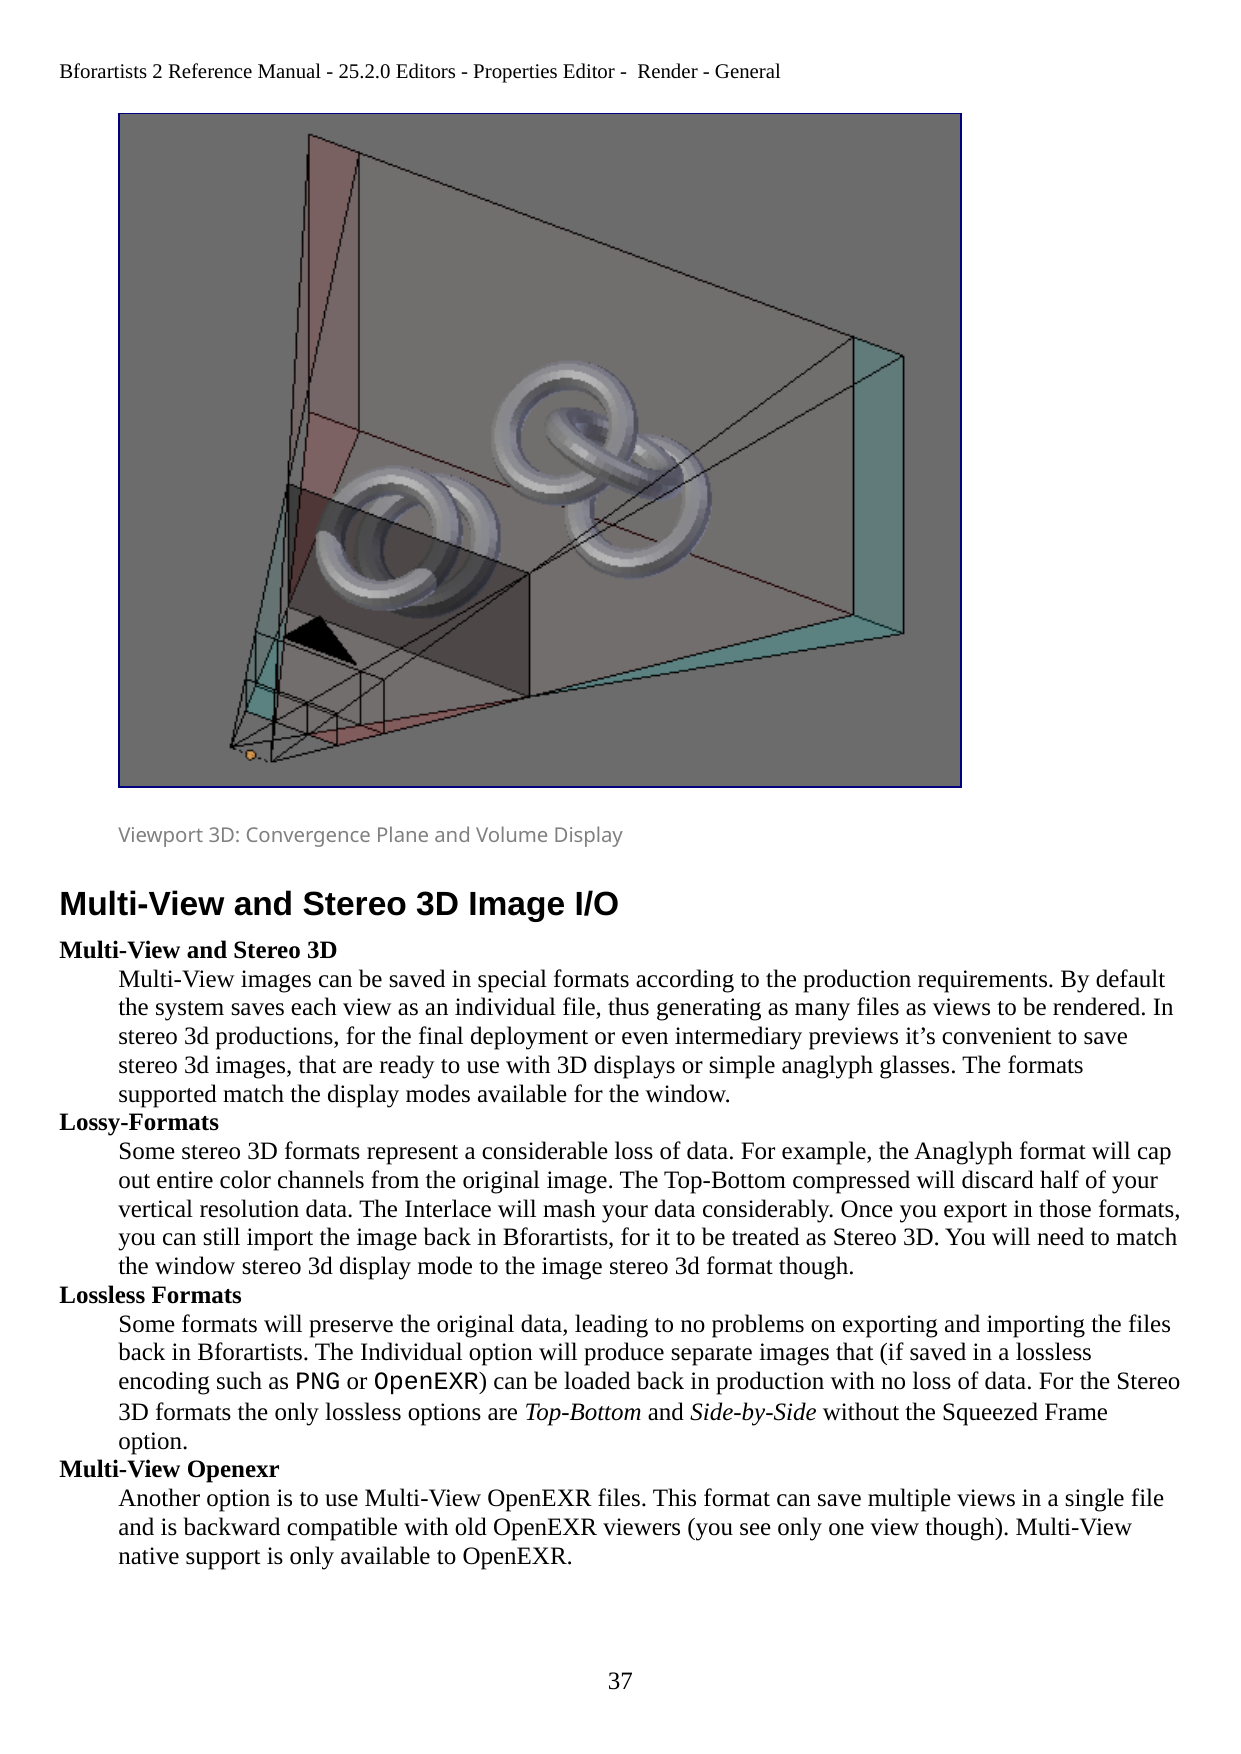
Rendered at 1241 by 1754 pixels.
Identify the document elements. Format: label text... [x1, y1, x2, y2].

subtitle Multi-View Openexr [59, 1454, 1181, 1483]
subtitle Lossy-Formats [59, 1107, 1181, 1136]
text Viewport 3D: Convergence Plane and Volume Display [118, 817, 1181, 848]
list Some formats will preserve the original data, leading to no problems on exporting and importing the files back in Bforartists. The Individual option will produce separate images that (if saved in a lossless encoding such as PNG or OpenEXR) can be loaded back in production with no loss of data. For the Stereo 3D formats the only lossless options are Top-Bottom and Side-by-Side without the Squeezed Frame option. [118, 1309, 1181, 1454]
subtitle Multi-View and Stereo 3D Image I/O [59, 884, 1181, 922]
list Some stereo 3D formats represent a considerable loss of data. For example, the Anaglyph format will cap out entire color channels from the original image. The Top-Bottom compressed will discard half of your vertical resolution data. The Interlace will mash your data considerably. Once you export in those formats, you can still import the image back in Bforartists, for it to be treated as Stereo 3D. You will need to match the window stereo 3d display mode to the image stereo 3d format though. [118, 1136, 1181, 1280]
list Multi-View images can be saved in special formats according to the production requirements. By default the system saves each view as an individual file, thus generating as many files as views to be rendered. In stereo 3d productions, for the final deployment or even intermediary previews it’s convenient to save stereo 3d images, that are ready to use with 3D displays or simple anaglyph glasses. The formats supported match the display modes available for the window. [118, 964, 1181, 1107]
picture [120, 114, 960, 786]
list Another option is to use Multi-View OpenEXR files. This format can save multiple views in a single file and is backward compatible with old OpenEXR viewers (you see only one view though). Multi-View native support is only available to OpenEXR. [118, 1483, 1181, 1569]
subtitle Multi-View and Stereo 3D [59, 935, 1181, 964]
subtitle Lossless Formats [59, 1280, 1181, 1309]
